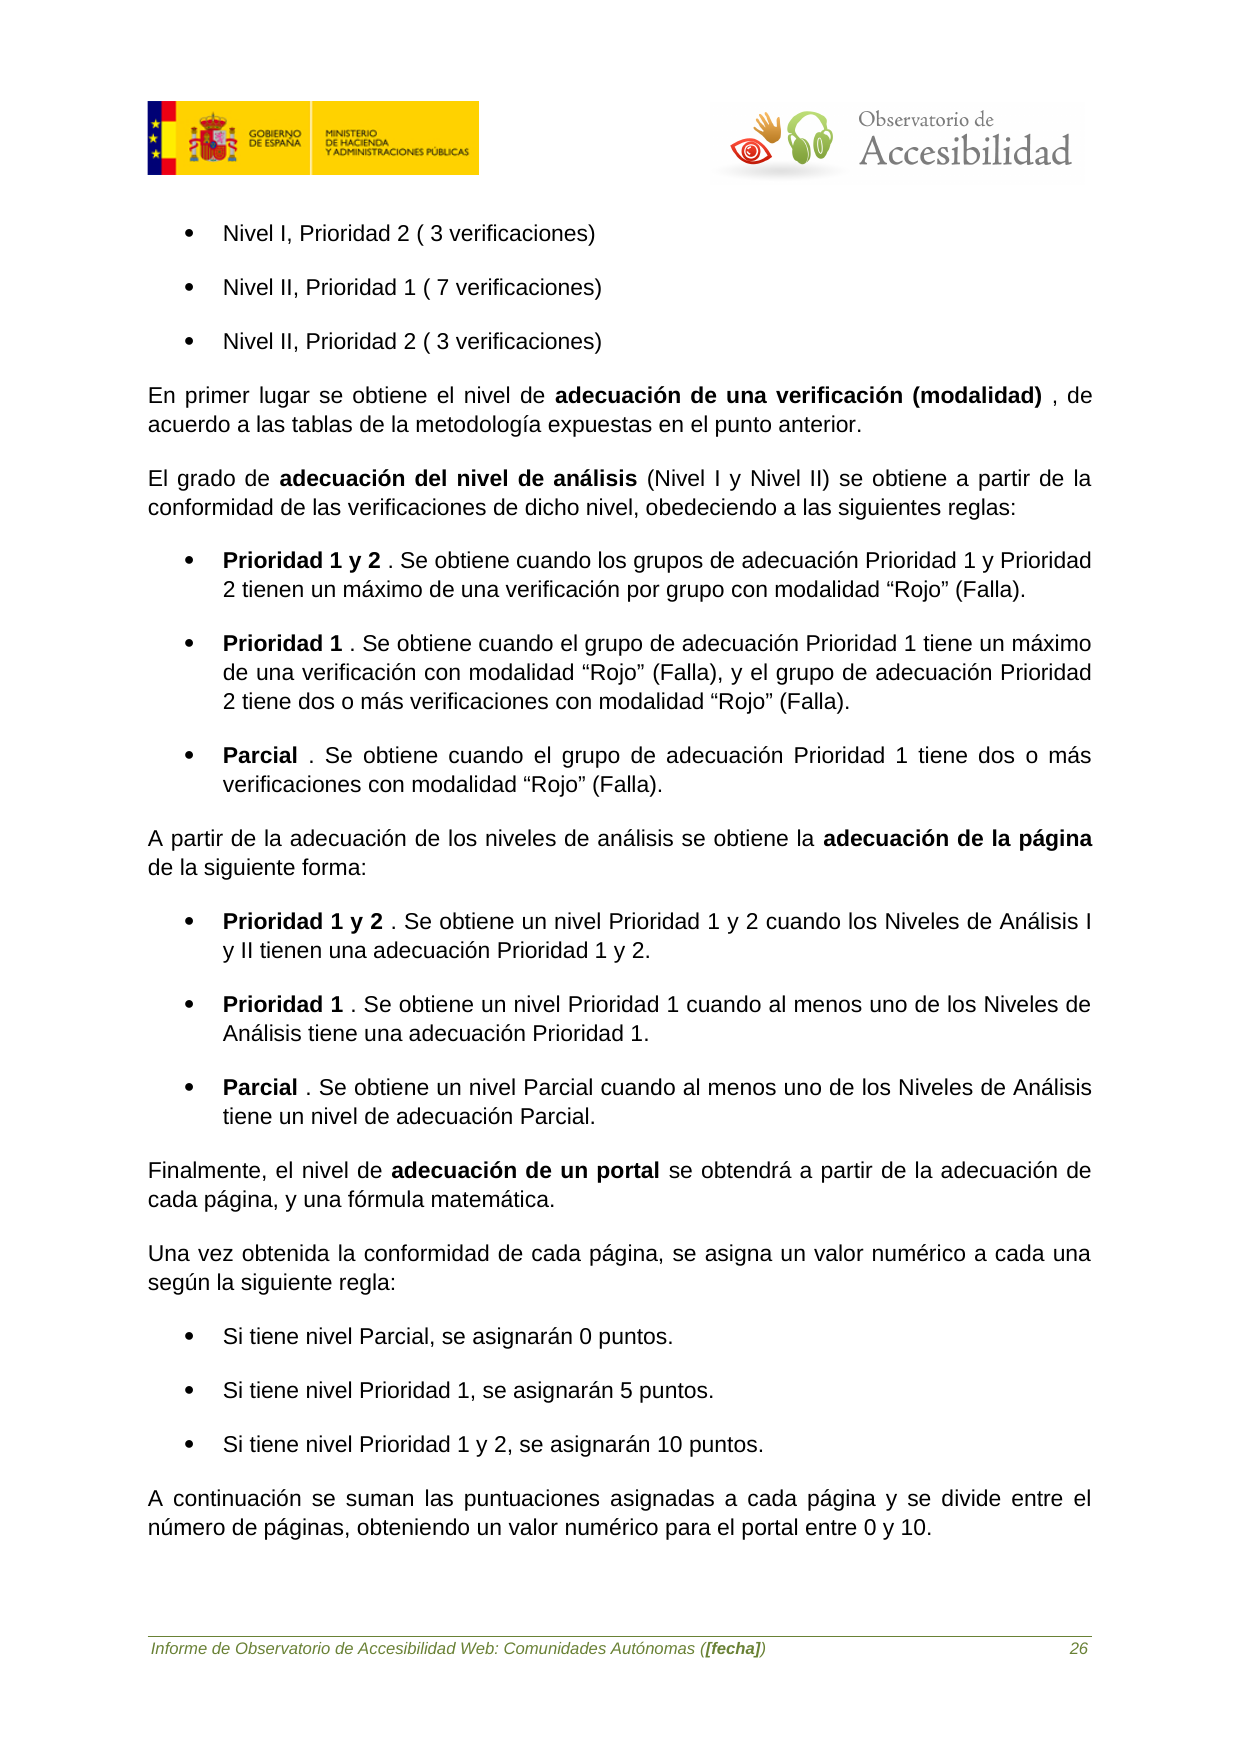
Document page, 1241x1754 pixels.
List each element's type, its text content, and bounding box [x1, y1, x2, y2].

text En primer lugar se obtiene el nivel de adecuación de una verificación (modalidad) , de acuerdo a las tablas de la metodología expuestas en el punto anterior. [148, 382, 1092, 437]
list Nivel II, Prioridad 1 ( 7 verificaciones) [185, 274, 1092, 300]
text Una vez obtenida la conformidad de cada página, se asigna un valor numérico a cada una según la siguiente regla: [148, 1240, 1092, 1295]
list Si tiene nivel Prioridad 1 y 2, se asignarán 10 puntos. [185, 1431, 1092, 1457]
list Prioridad 1 y 2 . Se obtiene un nivel Prioridad 1 y 2 cuando los Niveles de Análisis I y II tienen una adecuación Prioridad 1 y 2. [185, 908, 1092, 963]
list Parcial . Se obtiene un nivel Parcial cuando al menos uno de los Niveles de Análisis tiene un nivel de adecuación Parcial. [185, 1074, 1092, 1129]
list Si tiene nivel Prioridad 1, se asignarán 5 puntos. [185, 1377, 1092, 1403]
text Finalmente, el nivel de adecuación de un portal se obtendrá a partir de la adecuación de cada página, y una fórmula matemática. [148, 1157, 1092, 1212]
list Prioridad 1 . Se obtiene cuando el grupo de adecuación Prioridad 1 tiene un máximo de una verificación con modalidad “Rojo” (Falla), y el grupo de adecuación Prioridad 2 tiene dos o más verificaciones con modalidad “Rojo” (Falla). [185, 630, 1092, 714]
list Prioridad 1 . Se obtiene un nivel Prioridad 1 cuando al menos uno de los Niveles de Análisis tiene una adecuación Prioridad 1. [185, 991, 1092, 1046]
list Prioridad 1 y 2 . Se obtiene cuando los grupos de adecuación Prioridad 1 y Prioridad 2 tienen un máximo de una verificación por grupo con modalidad “Rojo” (Falla). [185, 547, 1092, 603]
text El grado de adecuación del nivel de análisis (Nivel I y Nivel II) se obtiene a partir de la conformidad de las verificaciones de dicho nivel, obedeciendo a las siguientes reglas: [148, 464, 1092, 520]
picture [147, 101, 479, 175]
text A continuación se suman las puntuaciones asignadas a cada página y se divide entre el número de páginas, obteniendo un valor numérico para el portal entre 0 y 10. [148, 1484, 1092, 1540]
picture [710, 102, 1086, 185]
list Nivel II, Prioridad 2 ( 3 verificaciones) [185, 328, 1092, 354]
list Parcial . Se obtiene cuando el grupo de adecuación Prioridad 1 tiene dos o más verificaciones con modalidad “Rojo” (Falla). [185, 742, 1092, 797]
list Si tiene nivel Parcial, se asignarán 0 puntos. [185, 1323, 1092, 1349]
list Nivel I, Prioridad 2 ( 3 verificaciones) [185, 220, 1092, 246]
text A partir de la adecuación de los niveles de análisis se obtiene la adecuación de la página de la siguiente forma: [148, 825, 1092, 880]
